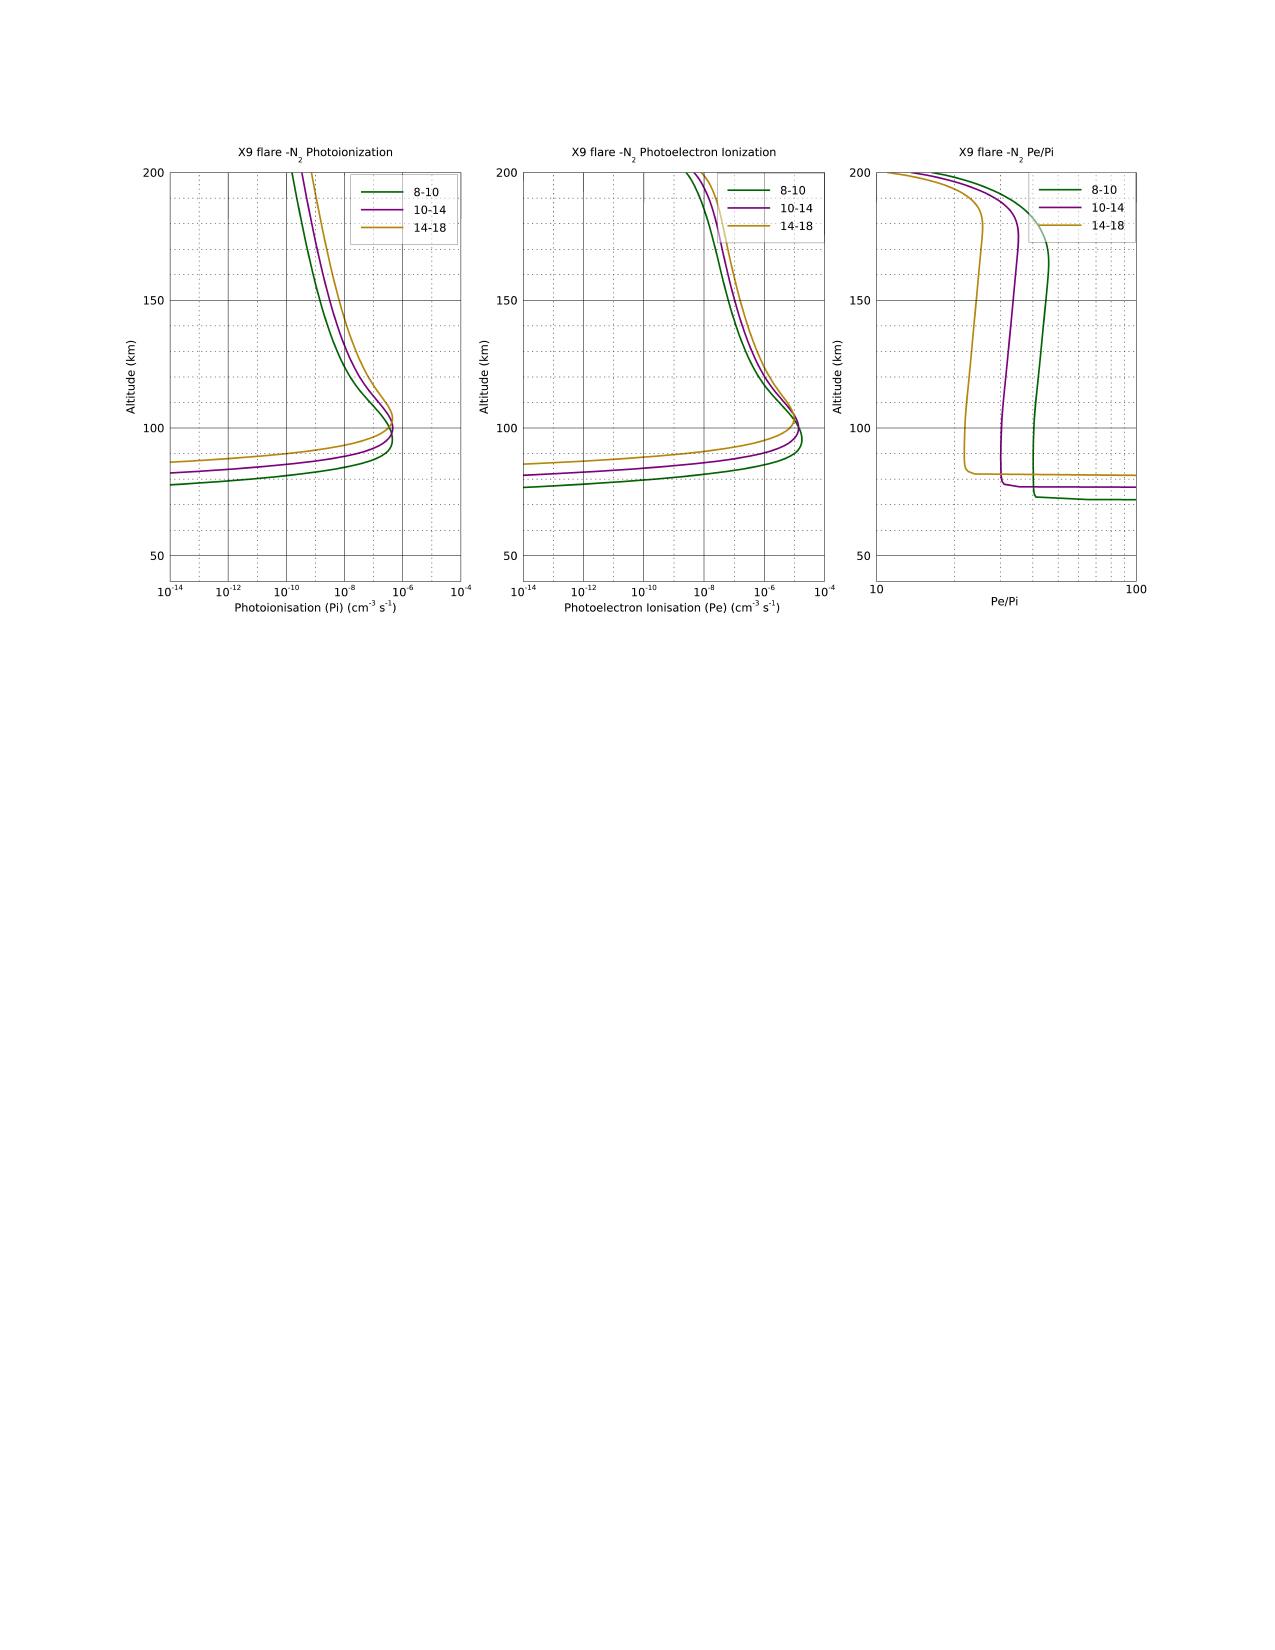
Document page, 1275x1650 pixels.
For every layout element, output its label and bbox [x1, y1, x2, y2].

picture [118, 118, 1157, 663]
